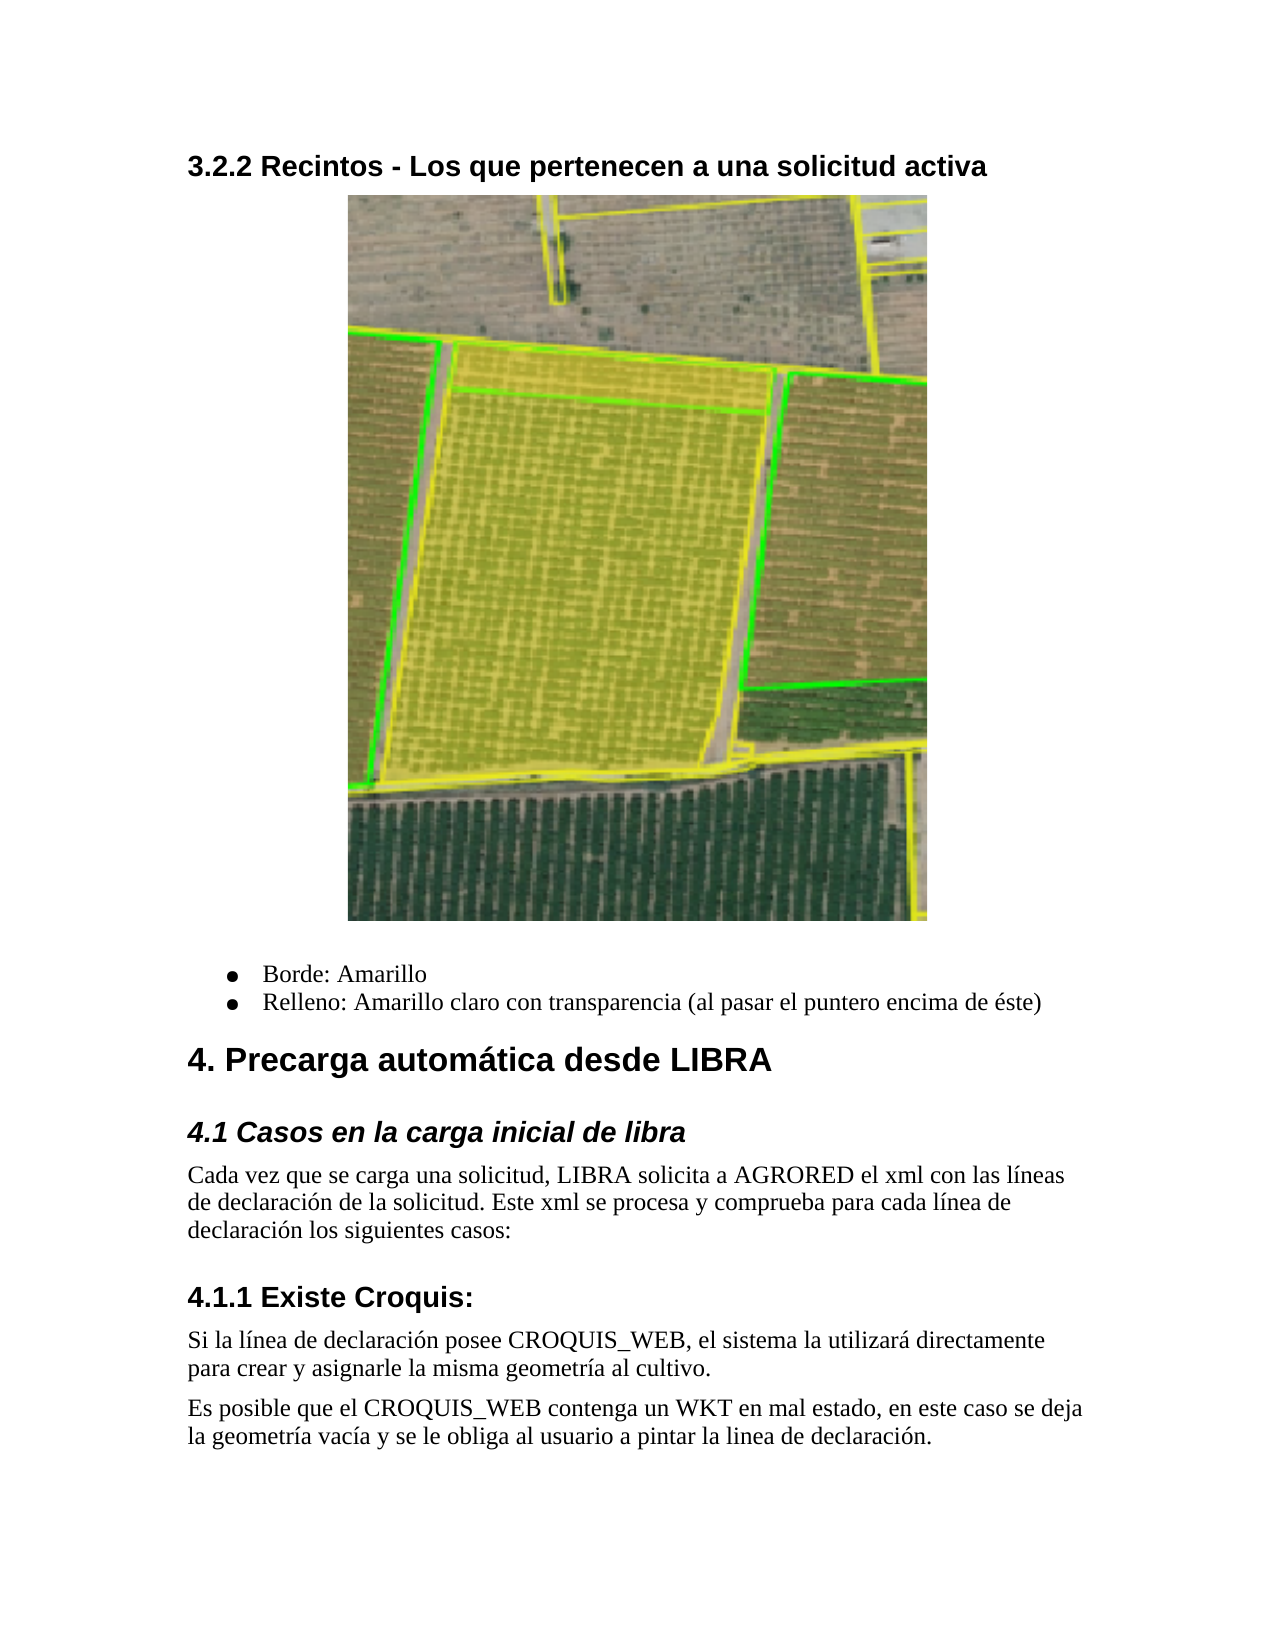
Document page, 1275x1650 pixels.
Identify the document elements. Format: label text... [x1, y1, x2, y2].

subtitle 4. Precarga automática desde LIBRA [187, 1041, 1087, 1078]
text Cada vez que se carga una solicitud, LIBRA solicita a AGRORED el xml con las líneas de declaración de la solicitud. Este xml se procesa y comprueba para cada línea de declaración los siguientes casos: [187, 1161, 1087, 1244]
subtitle 4.1 Casos en la carga inicial de libra [187, 1116, 1087, 1148]
text Es posible que el CROQUIS_WEB contenga un WKT en mal estado, en este caso se deja la geometría vacía y se le obliga al usuario a pintar la linea de declaración. [187, 1394, 1087, 1450]
list Relleno: Amarillo claro con transparencia (al pasar el puntero encima de éste) [225, 988, 1087, 1016]
subtitle 3.2.2 Recintos - Los que pertenecen a una solicitud activa [187, 150, 1087, 183]
list Borde: Amarillo [225, 960, 1087, 988]
text Si la línea de declaración posee CROQUIS_WEB, el sistema la utilizará directamente para crear y asignarle la misma geometría al cultivo. [187, 1327, 1087, 1382]
picture [347, 195, 928, 921]
subtitle 4.1.1 Existe Croquis: [187, 1281, 1087, 1314]
